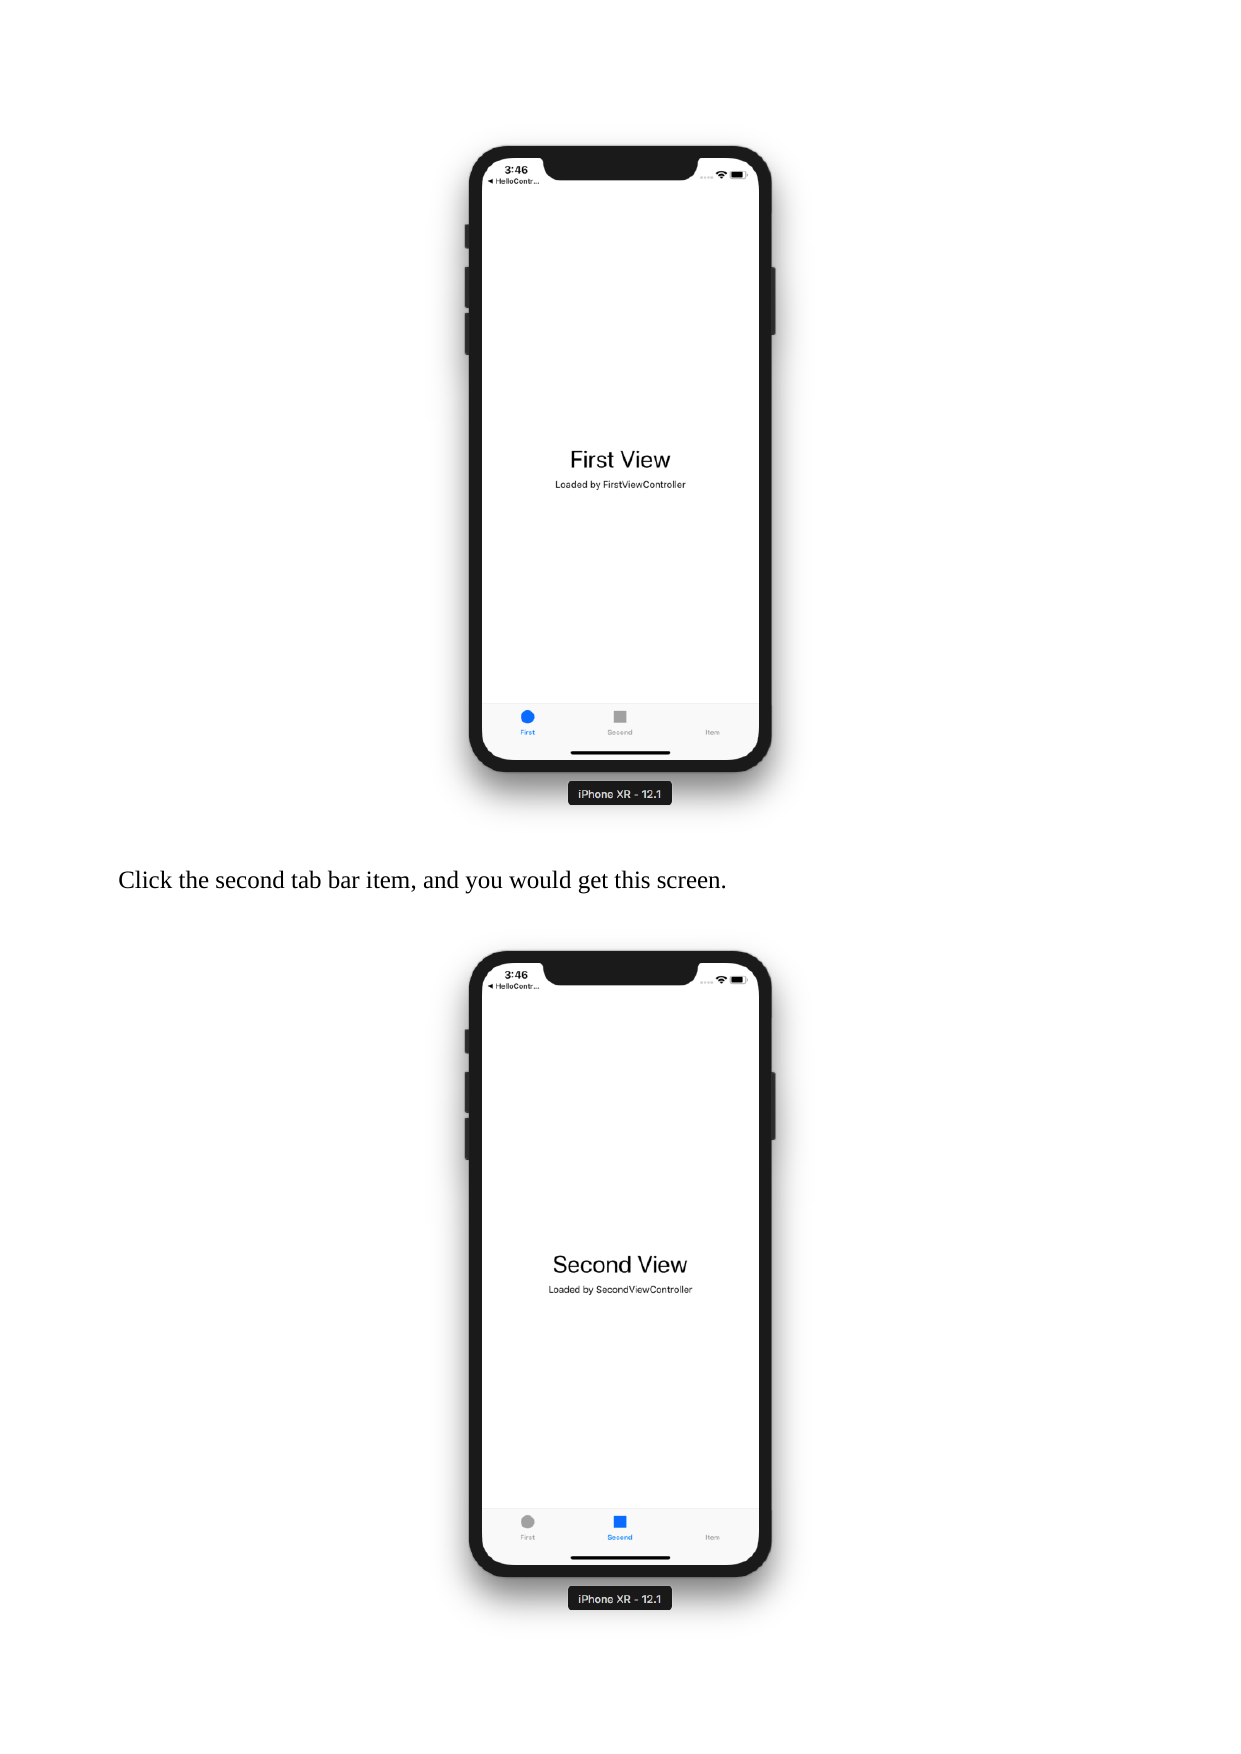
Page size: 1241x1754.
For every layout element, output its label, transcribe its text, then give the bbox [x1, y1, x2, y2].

text Click the second tab bar item, and you would get this screen. [118, 866, 1122, 894]
picture [415, 923, 825, 1644]
picture [415, 118, 825, 839]
